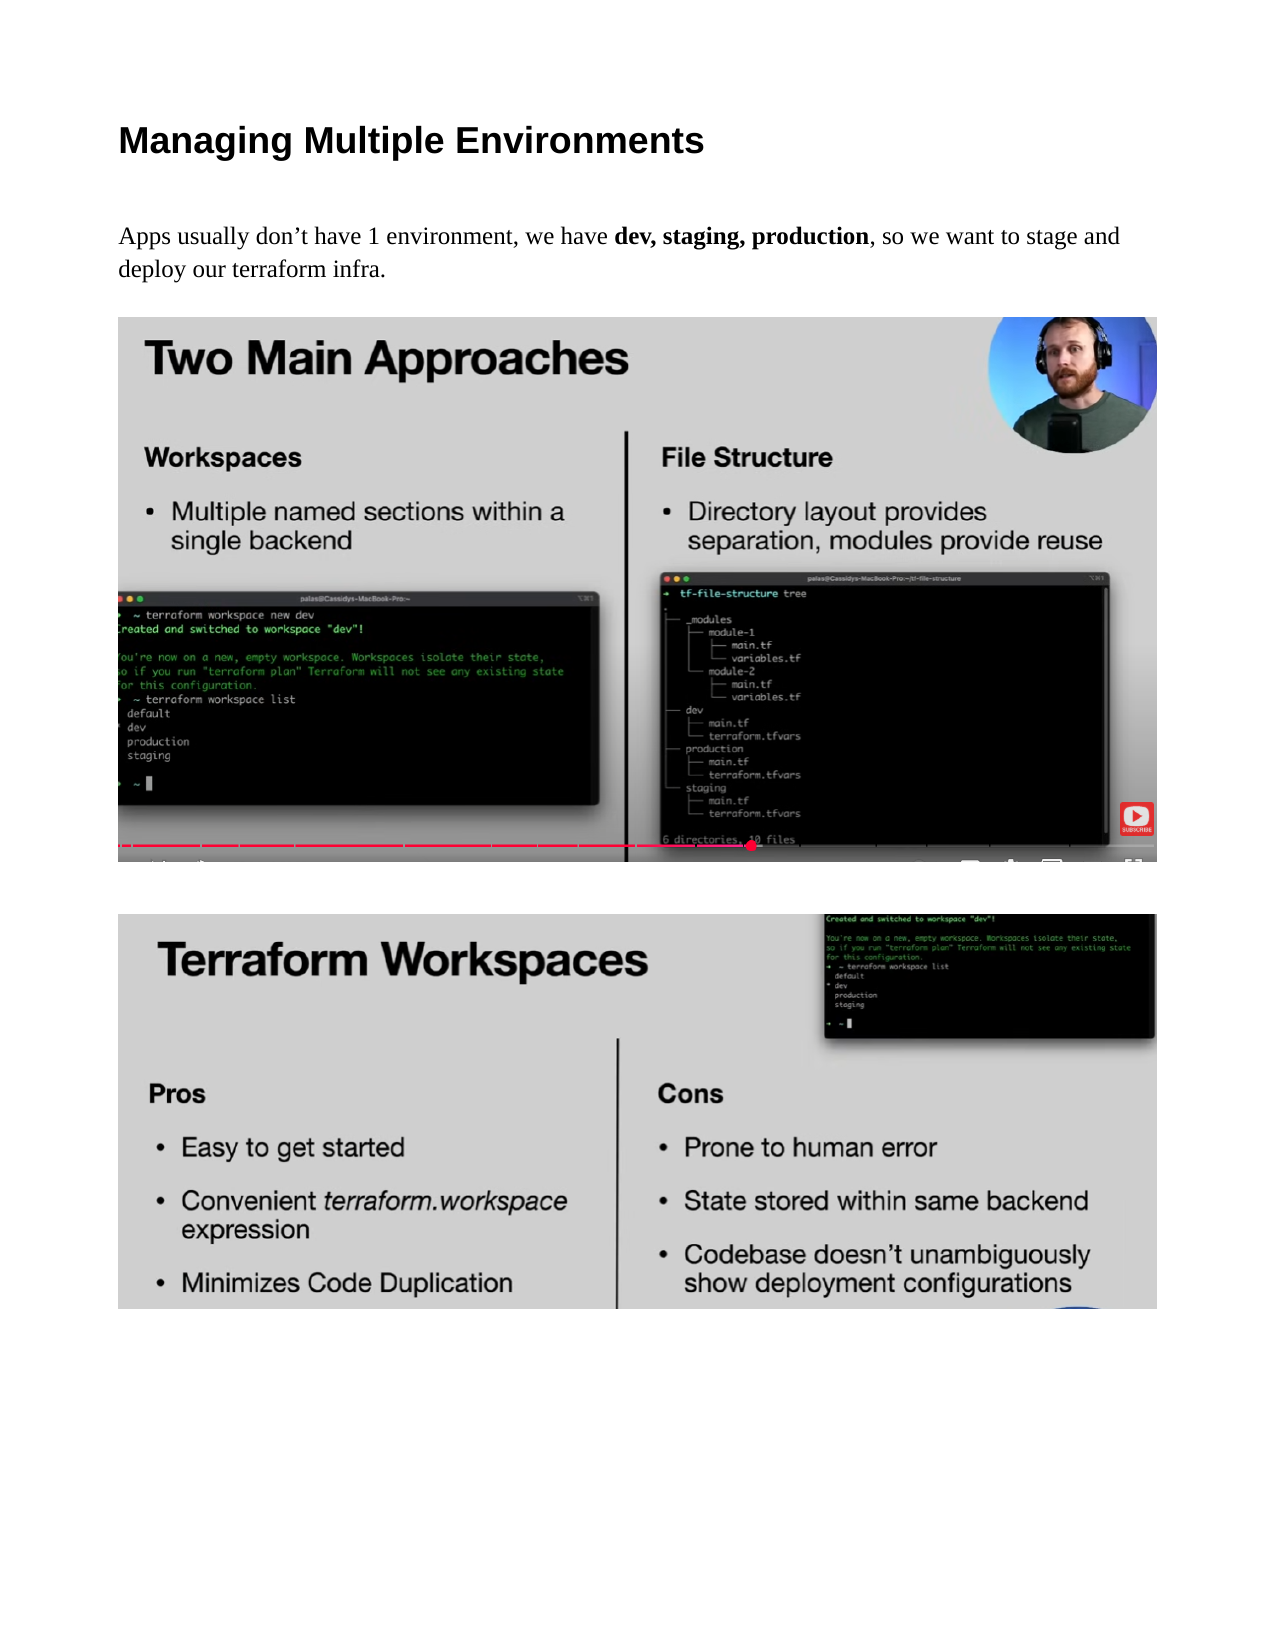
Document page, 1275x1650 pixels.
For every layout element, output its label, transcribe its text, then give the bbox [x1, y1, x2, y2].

picture [118, 914, 1157, 1309]
picture [118, 317, 1157, 862]
text Apps usually don’t have 1 environment, we have dev, staging, production, so we want to stage and deploy our terraform infra. [118, 221, 1157, 283]
subtitle Managing Multiple Environments [118, 118, 1157, 161]
